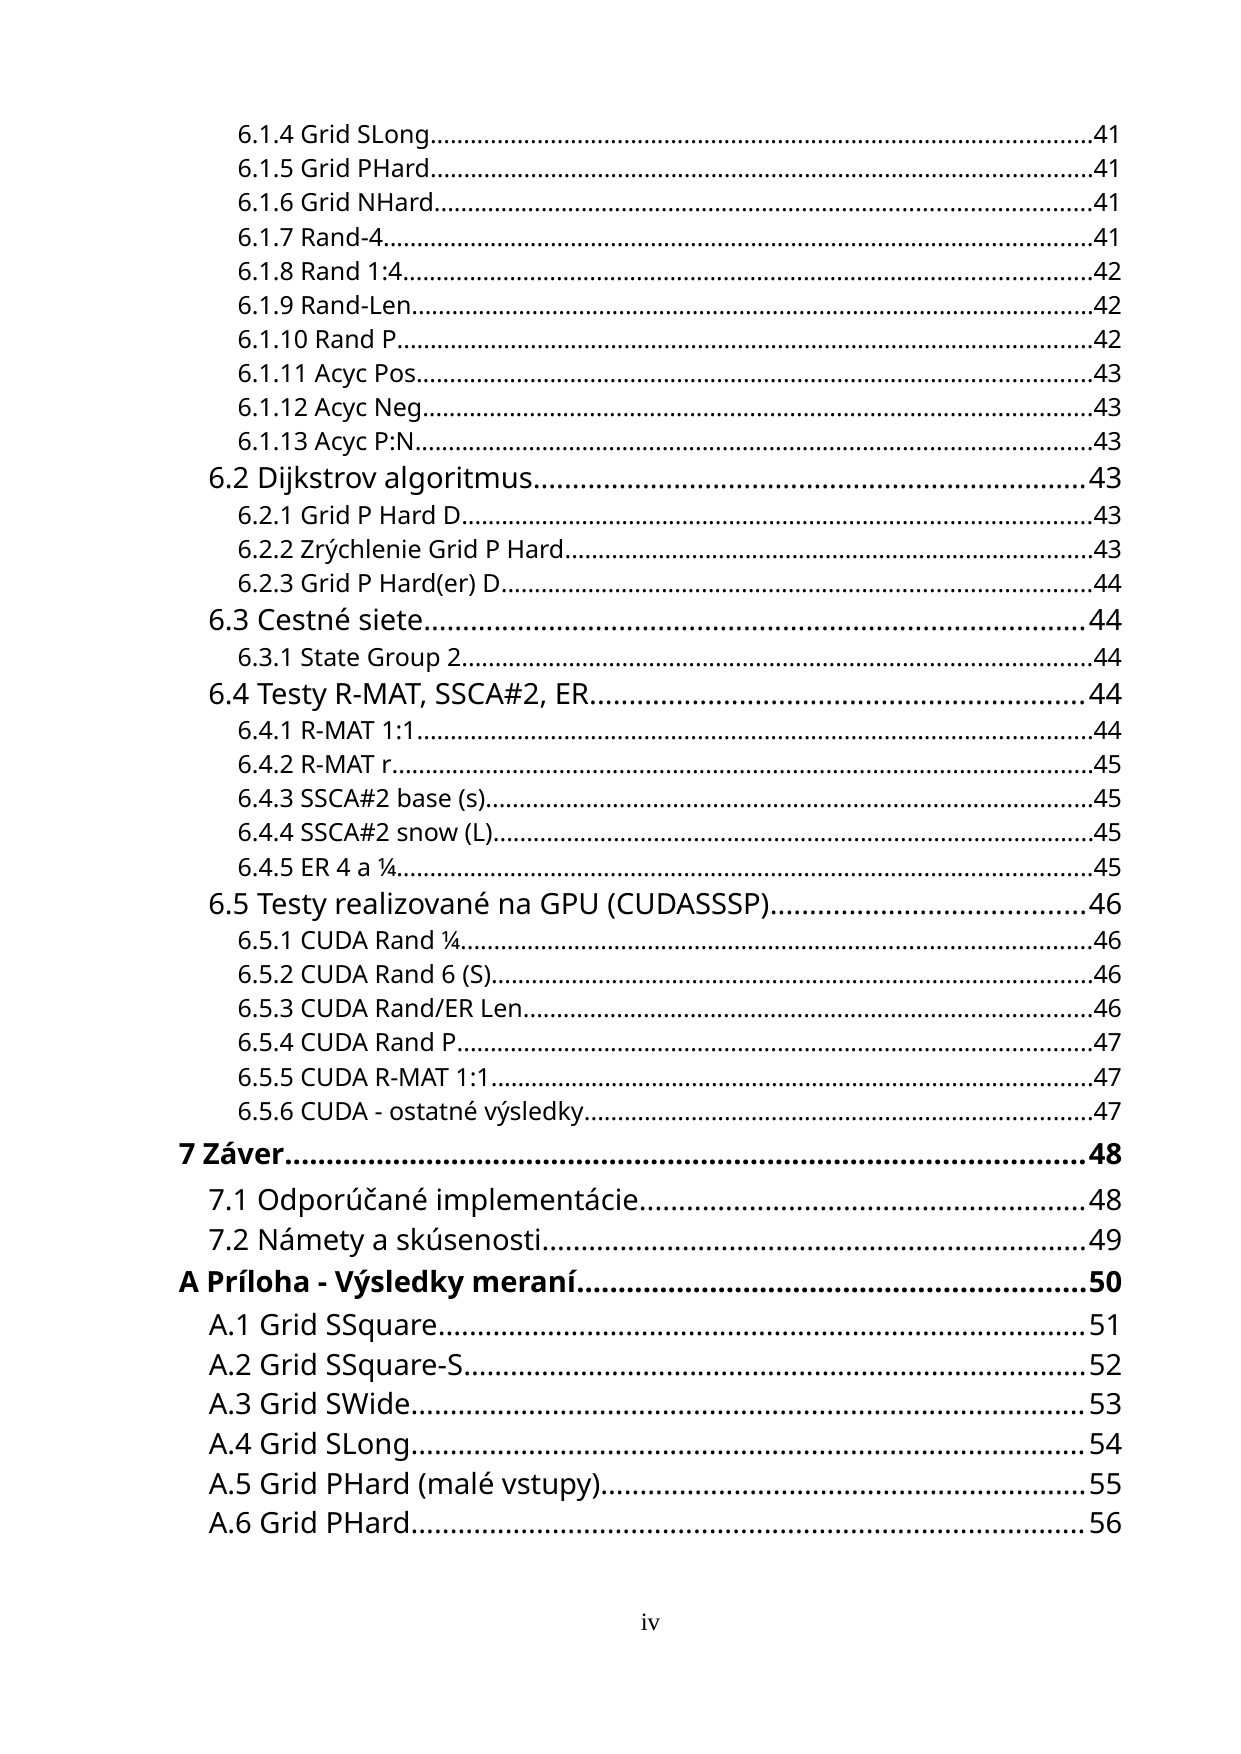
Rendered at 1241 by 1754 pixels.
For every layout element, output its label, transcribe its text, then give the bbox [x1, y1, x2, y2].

text 7 Záver 48 [178, 1133, 1122, 1173]
text 6.3.1 State Group 2 44 [237, 639, 1122, 673]
text 6.5.1 CUDA Rand ¼ 46 [237, 923, 1122, 957]
text 6.5.4 CUDA Rand P 47 [237, 1025, 1122, 1059]
text 6.1.6 Grid NHard 41 [237, 185, 1122, 219]
text 6.2.2 Zrýchlenie Grid P Hard 43 [237, 531, 1122, 565]
text 6.1.12 Acyc Neg 43 [237, 389, 1122, 423]
text 6.5.3 CUDA Rand/ER Len 46 [237, 991, 1122, 1025]
text 6.4.1 R-MAT 1:1 44 [237, 713, 1122, 747]
text 6.1.7 Rand-4 41 [237, 219, 1122, 253]
text 7.1 Odporúčané implementácie 48 [208, 1179, 1122, 1219]
text 6.1.9 Rand-Len 42 [237, 287, 1122, 321]
text 6.1.13 Acyc P:N 43 [237, 423, 1122, 458]
text 6.4.4 SSCA#2 snow (L) 45 [237, 815, 1122, 849]
text A.3 Grid SWide 53 [208, 1383, 1122, 1423]
text A.4 Grid SLong 54 [208, 1423, 1122, 1463]
text A.5 Grid PHard (malé vstupy) 55 [208, 1463, 1122, 1503]
text 6.2 Dijkstrov algoritmus 43 [208, 458, 1122, 497]
text 6.4.3 SSCA#2 base (s) 45 [237, 781, 1122, 815]
text A.1 Grid SSquare 51 [208, 1304, 1122, 1344]
text A.2 Grid SSquare-S 52 [208, 1344, 1122, 1383]
text A Príloha - Výsledky meraní 50 [178, 1261, 1122, 1301]
text 6.4 Testy R-MAT, SSCA#2, ER 44 [208, 673, 1122, 713]
text 6.1.8 Rand 1:4 42 [237, 253, 1122, 287]
text 6.4.2 R-MAT r 45 [237, 747, 1122, 781]
text 6.5.5 CUDA R-MAT 1:1 47 [237, 1059, 1122, 1093]
text 6.1.10 Rand P 42 [237, 321, 1122, 355]
text 6.4.5 ER 4 a ¼ 45 [237, 849, 1122, 883]
text 7.2 Námety a skúsenosti 49 [208, 1219, 1122, 1258]
text 6.2.3 Grid P Hard(er) D 44 [237, 565, 1122, 599]
text 6.1.5 Grid PHard 41 [237, 151, 1122, 185]
text A.6 Grid PHard 56 [208, 1503, 1122, 1542]
text 6.5.2 CUDA Rand 6 (S) 46 [237, 957, 1122, 991]
text 6.1.4 Grid SLong 41 [237, 117, 1122, 151]
text 6.5 Testy realizované na GPU (CUDASSSP) 46 [208, 883, 1122, 923]
text 6.5.6 CUDA - ostatné výsledky 47 [237, 1093, 1122, 1127]
text 6.1.11 Acyc Pos 43 [237, 355, 1122, 389]
text 6.2.1 Grid P Hard D 43 [237, 497, 1122, 531]
text 6.3 Cestné siete 44 [208, 599, 1122, 639]
